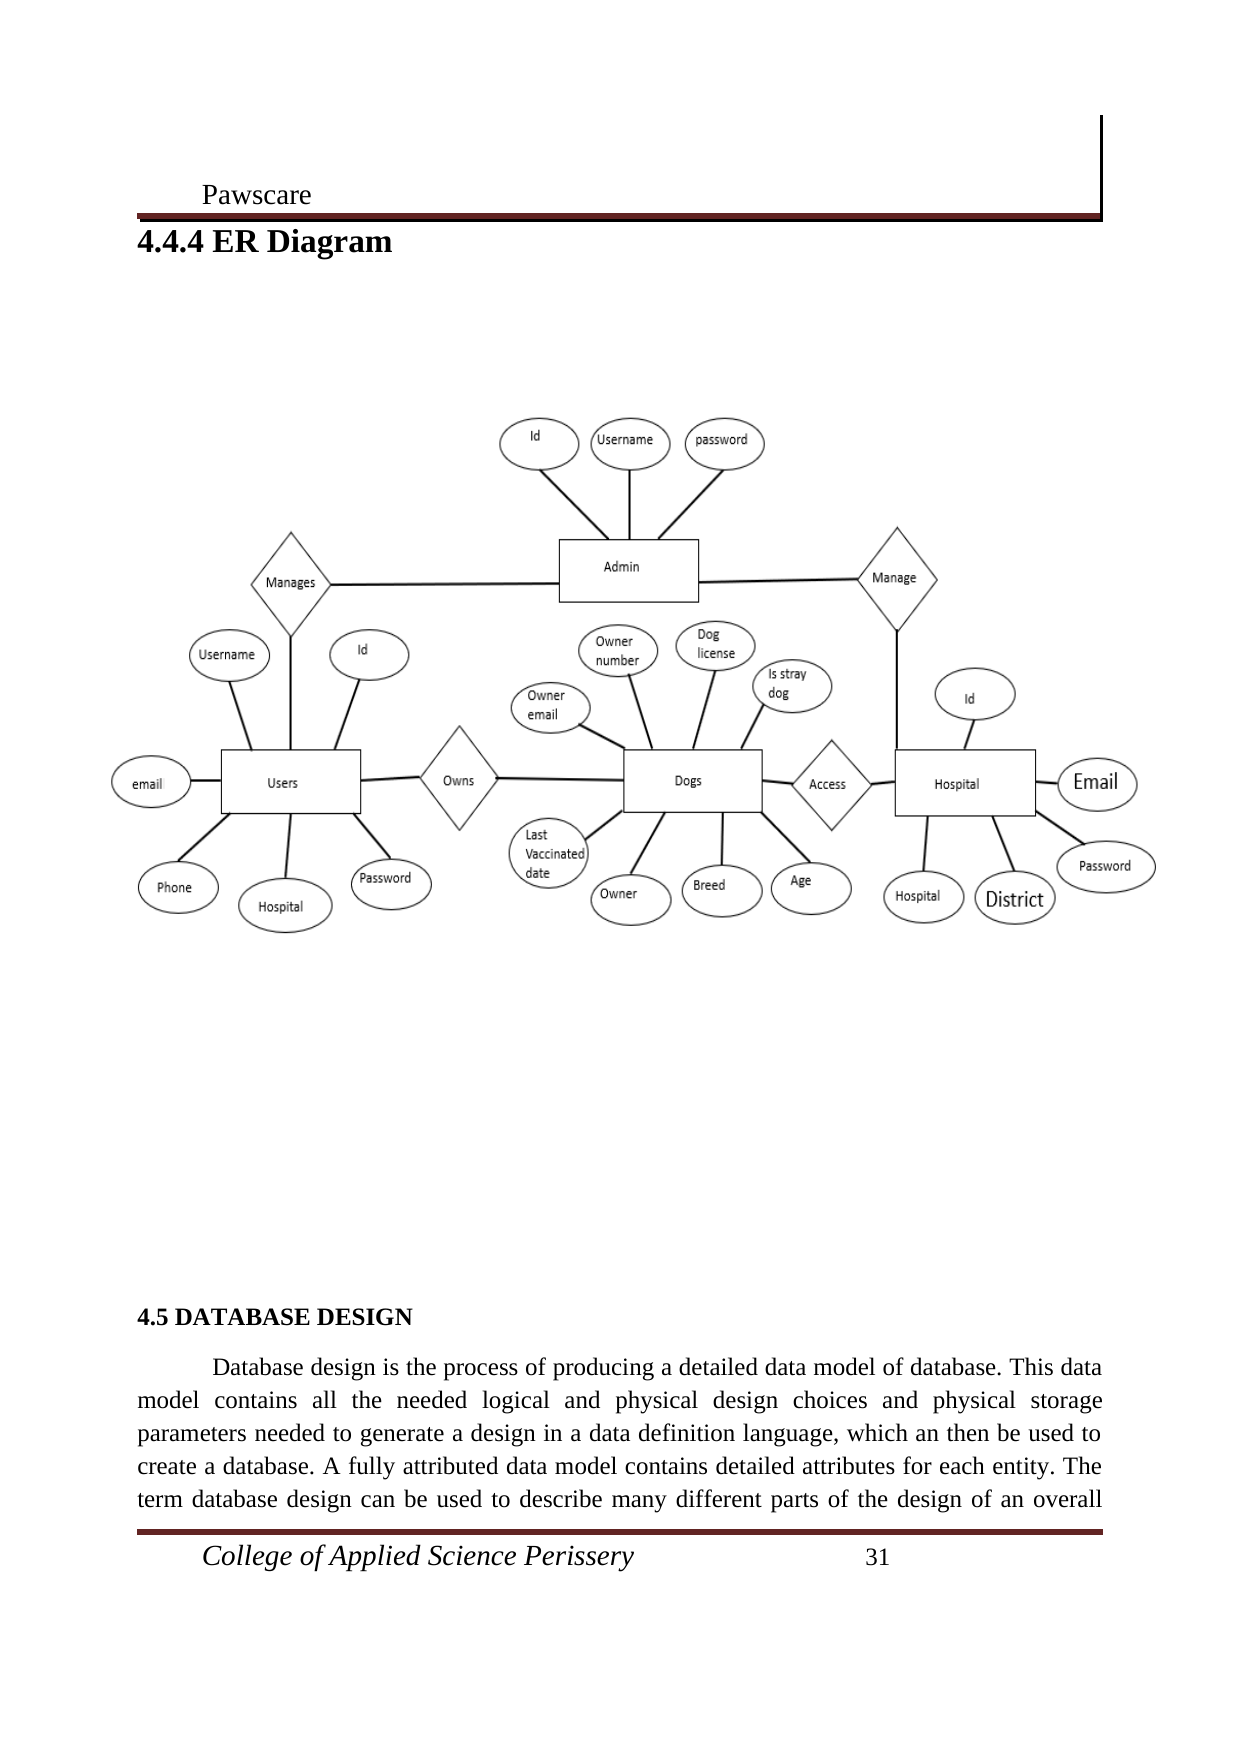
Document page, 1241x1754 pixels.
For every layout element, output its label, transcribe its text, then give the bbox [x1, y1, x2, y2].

text Database design is the process of producing a detailed data model of database. This data model contains all the needed logical and physical design choices and physical storage parameters needed to generate a design in a data definition language, which an then be used to create a database. A fully attributed data model contains detailed attributes for each entity. The term database design can be used to describe many different parts of the design of an overall [137, 1352, 1103, 1513]
text 4.4.4 ER Diagram [137, 222, 1103, 260]
text 4.5 DATABASE DESIGN [137, 1302, 1103, 1331]
